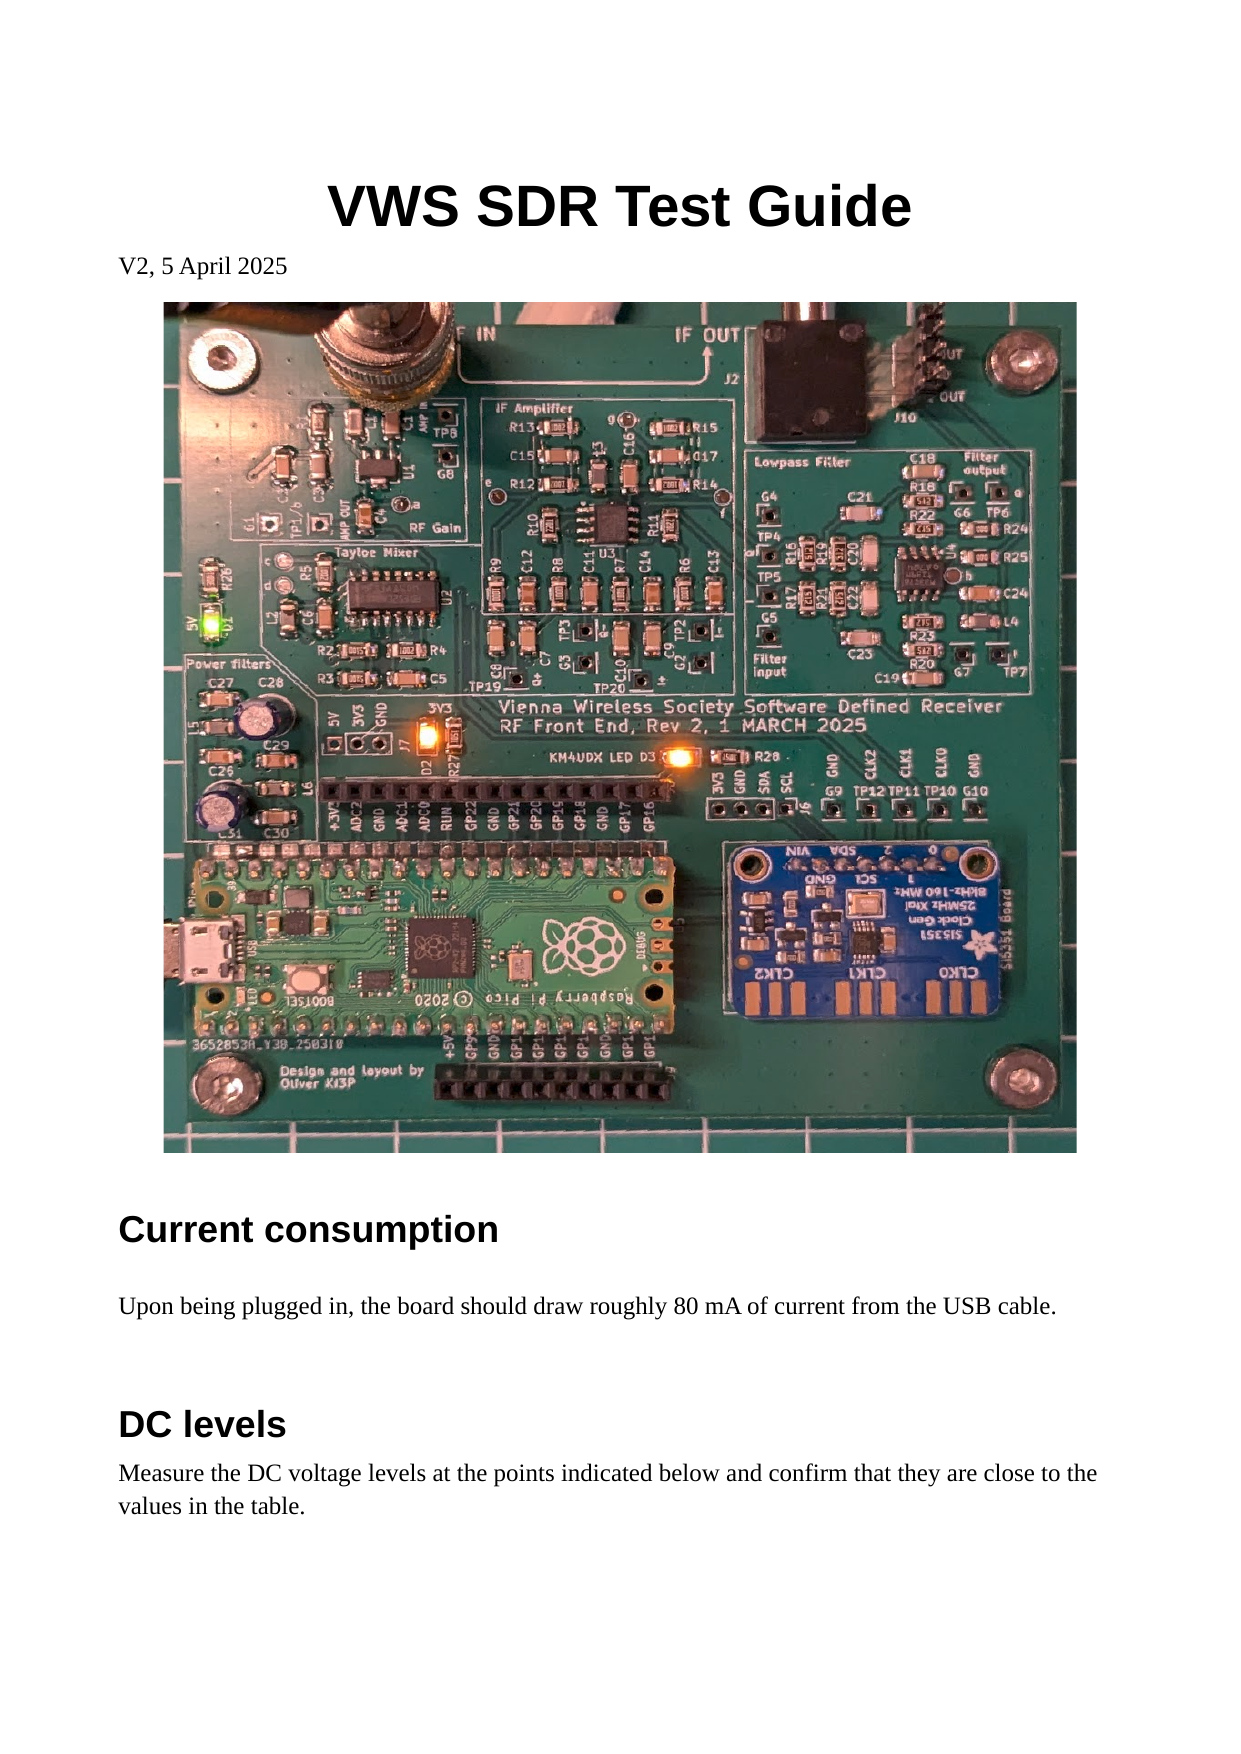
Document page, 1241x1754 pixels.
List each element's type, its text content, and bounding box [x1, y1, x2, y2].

title VWS SDR Test Guide [118, 172, 1122, 239]
text Measure the DC voltage levels at the points indicated below and confirm that they are close to the values in the table. [118, 1458, 1122, 1520]
subtitle DC levels [118, 1402, 1122, 1446]
text V2, 5 April 2025 [118, 251, 1122, 280]
picture [163, 302, 1077, 1153]
subtitle Current consumption [118, 1207, 1122, 1250]
text Upon being plugged in, the board should draw roughly 80 mA of current from the USB cable. [118, 1291, 1122, 1320]
